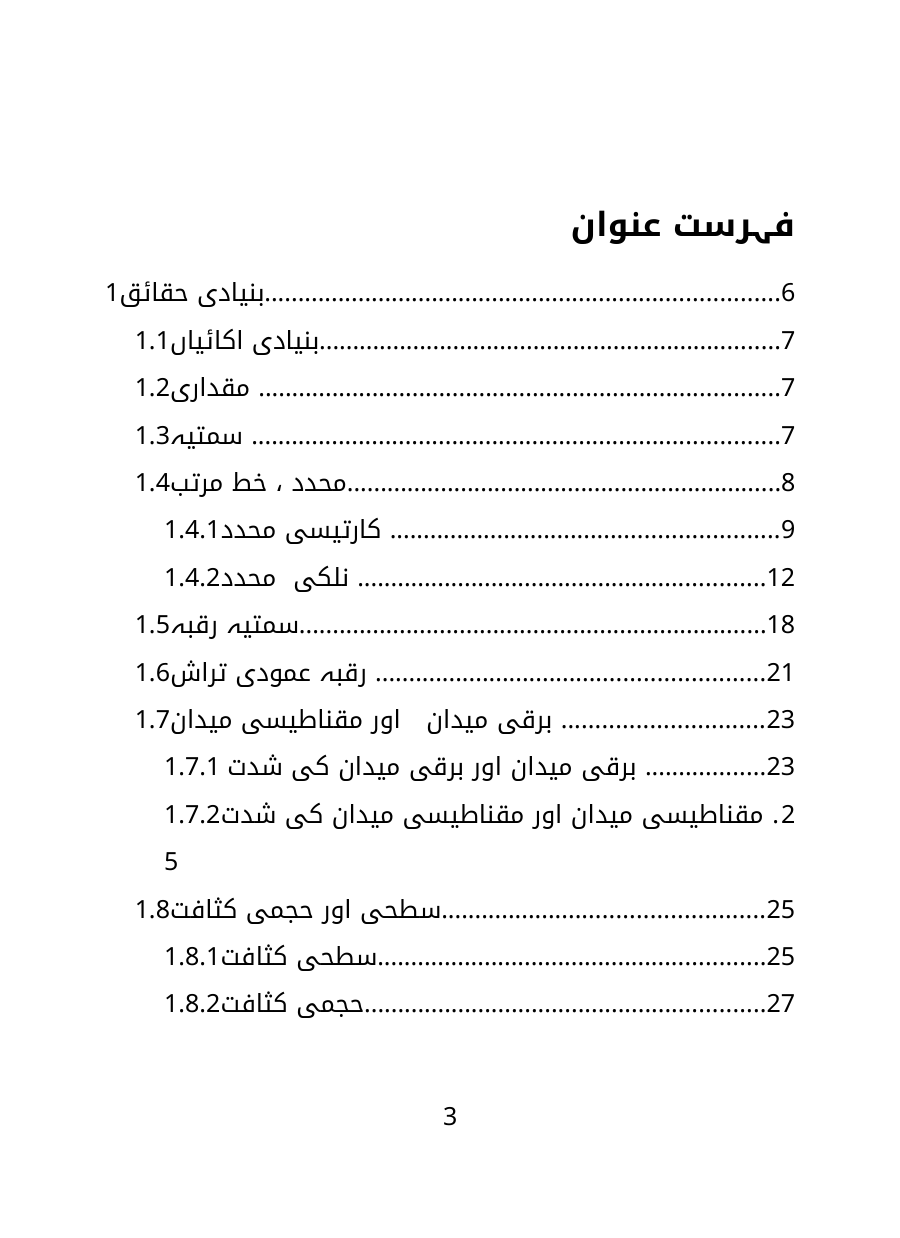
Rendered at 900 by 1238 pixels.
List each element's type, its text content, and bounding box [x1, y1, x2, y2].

text 1.8.1سطحی کثافت 25 [164, 933, 795, 981]
text 1.8.2حجمی کثافت 27 [164, 981, 795, 1028]
text 1بنیادی حقائق 6 [105, 270, 795, 317]
text 1.3سمتیہ 7 [134, 412, 795, 459]
text 1.7.1 برقی میدان اور برقی میدان کی شدت 23 [164, 744, 795, 791]
text 1.2مقداری 7 [134, 364, 795, 412]
subtitle فہرست عنوان [105, 194, 795, 257]
text 1.4محدد ، خط مرتب 8 [134, 459, 795, 507]
text 1.6رقبہ عمودی تراش 21 [134, 649, 795, 696]
text 1.1بنیادی اکائیاں 7 [134, 317, 795, 364]
text 1.5سمتیہ رقبہ 18 [134, 602, 795, 649]
text 1.7.2مقناطیسی میدان اور مقناطیسی میدان کی شدت 25 [164, 791, 795, 886]
text 1.4.1کارتیسی محدد 9 [164, 507, 795, 554]
text 1.8سطحی اور حجمی کثافت 25 [134, 886, 795, 933]
text 1.7برقی میدان اور مقناطیسی میدان 23 [134, 696, 795, 744]
text 1.4.2نلکی محدد 12 [164, 554, 795, 602]
